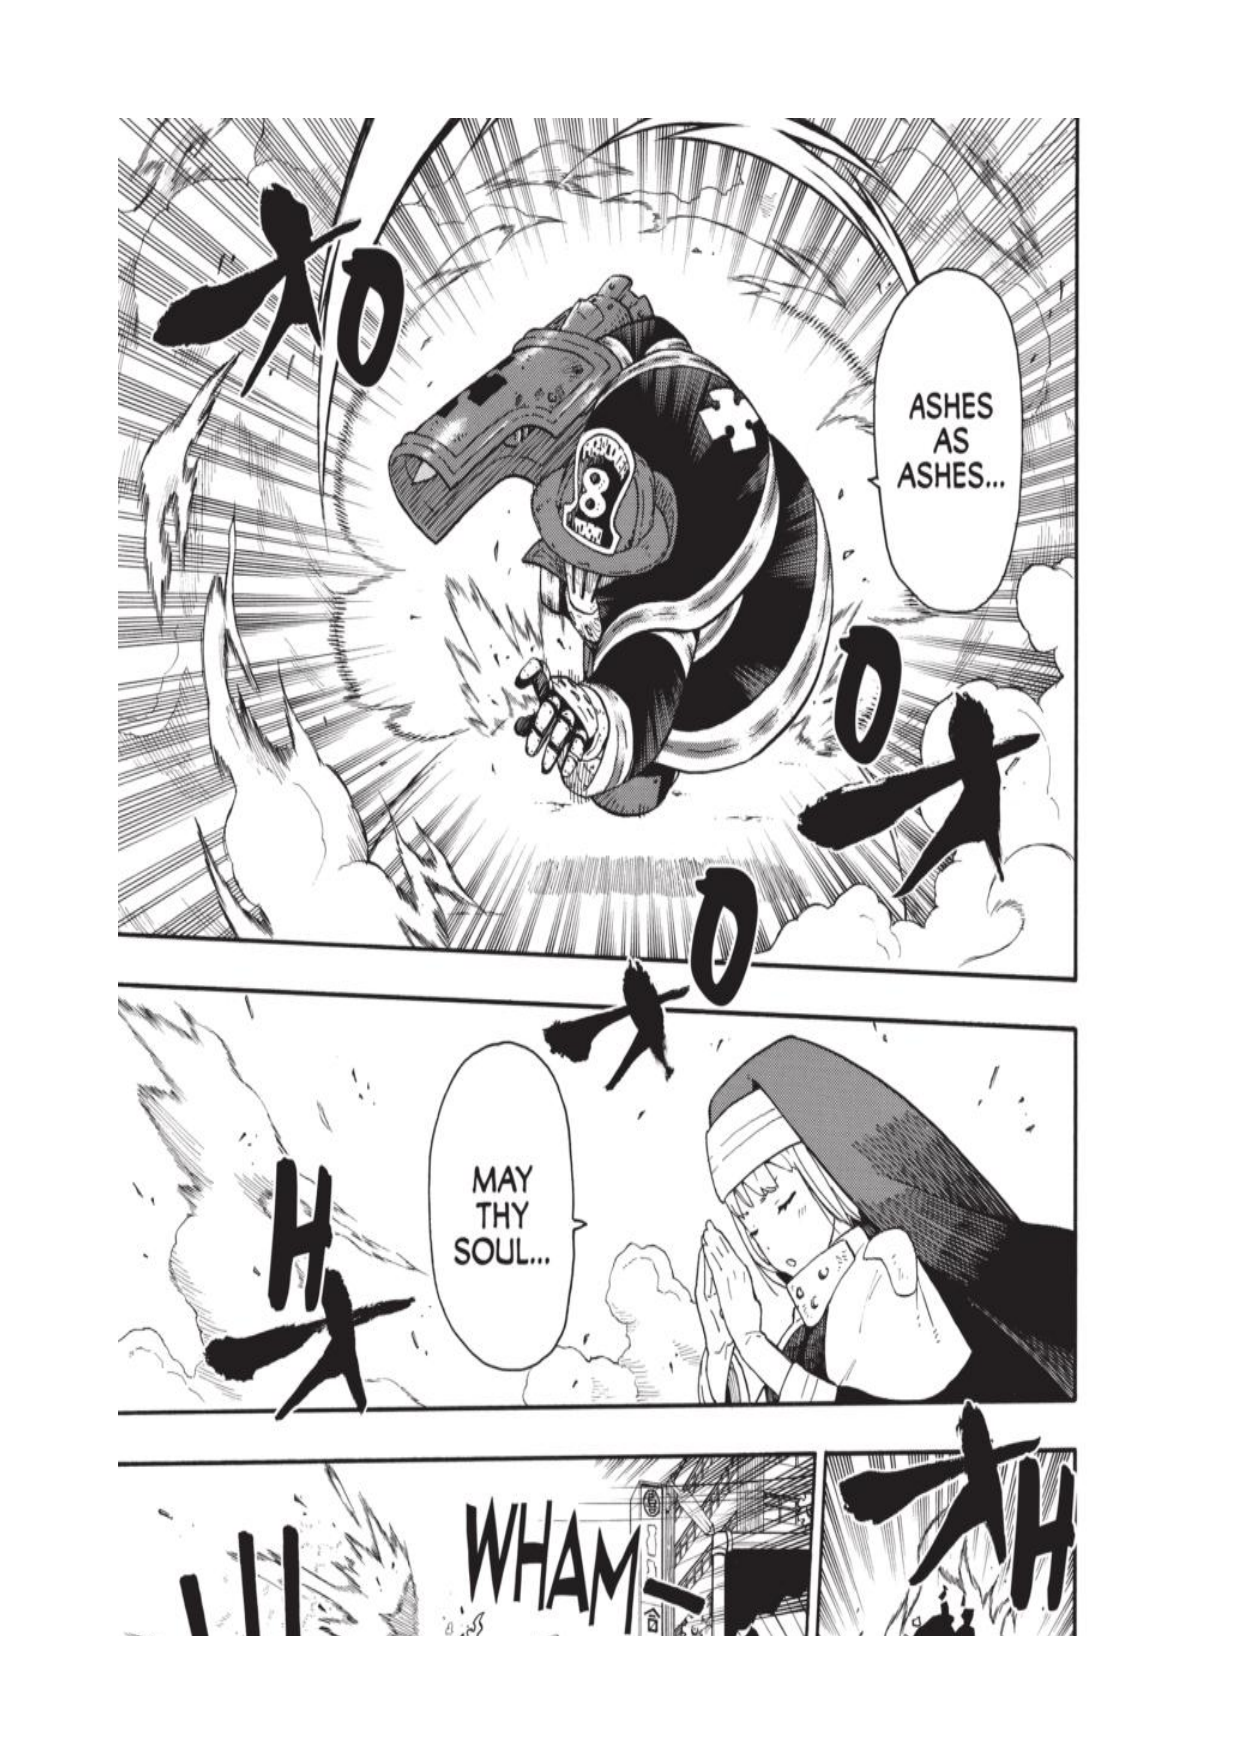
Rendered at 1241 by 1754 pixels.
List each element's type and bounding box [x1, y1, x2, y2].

picture [118, 118, 1137, 1636]
